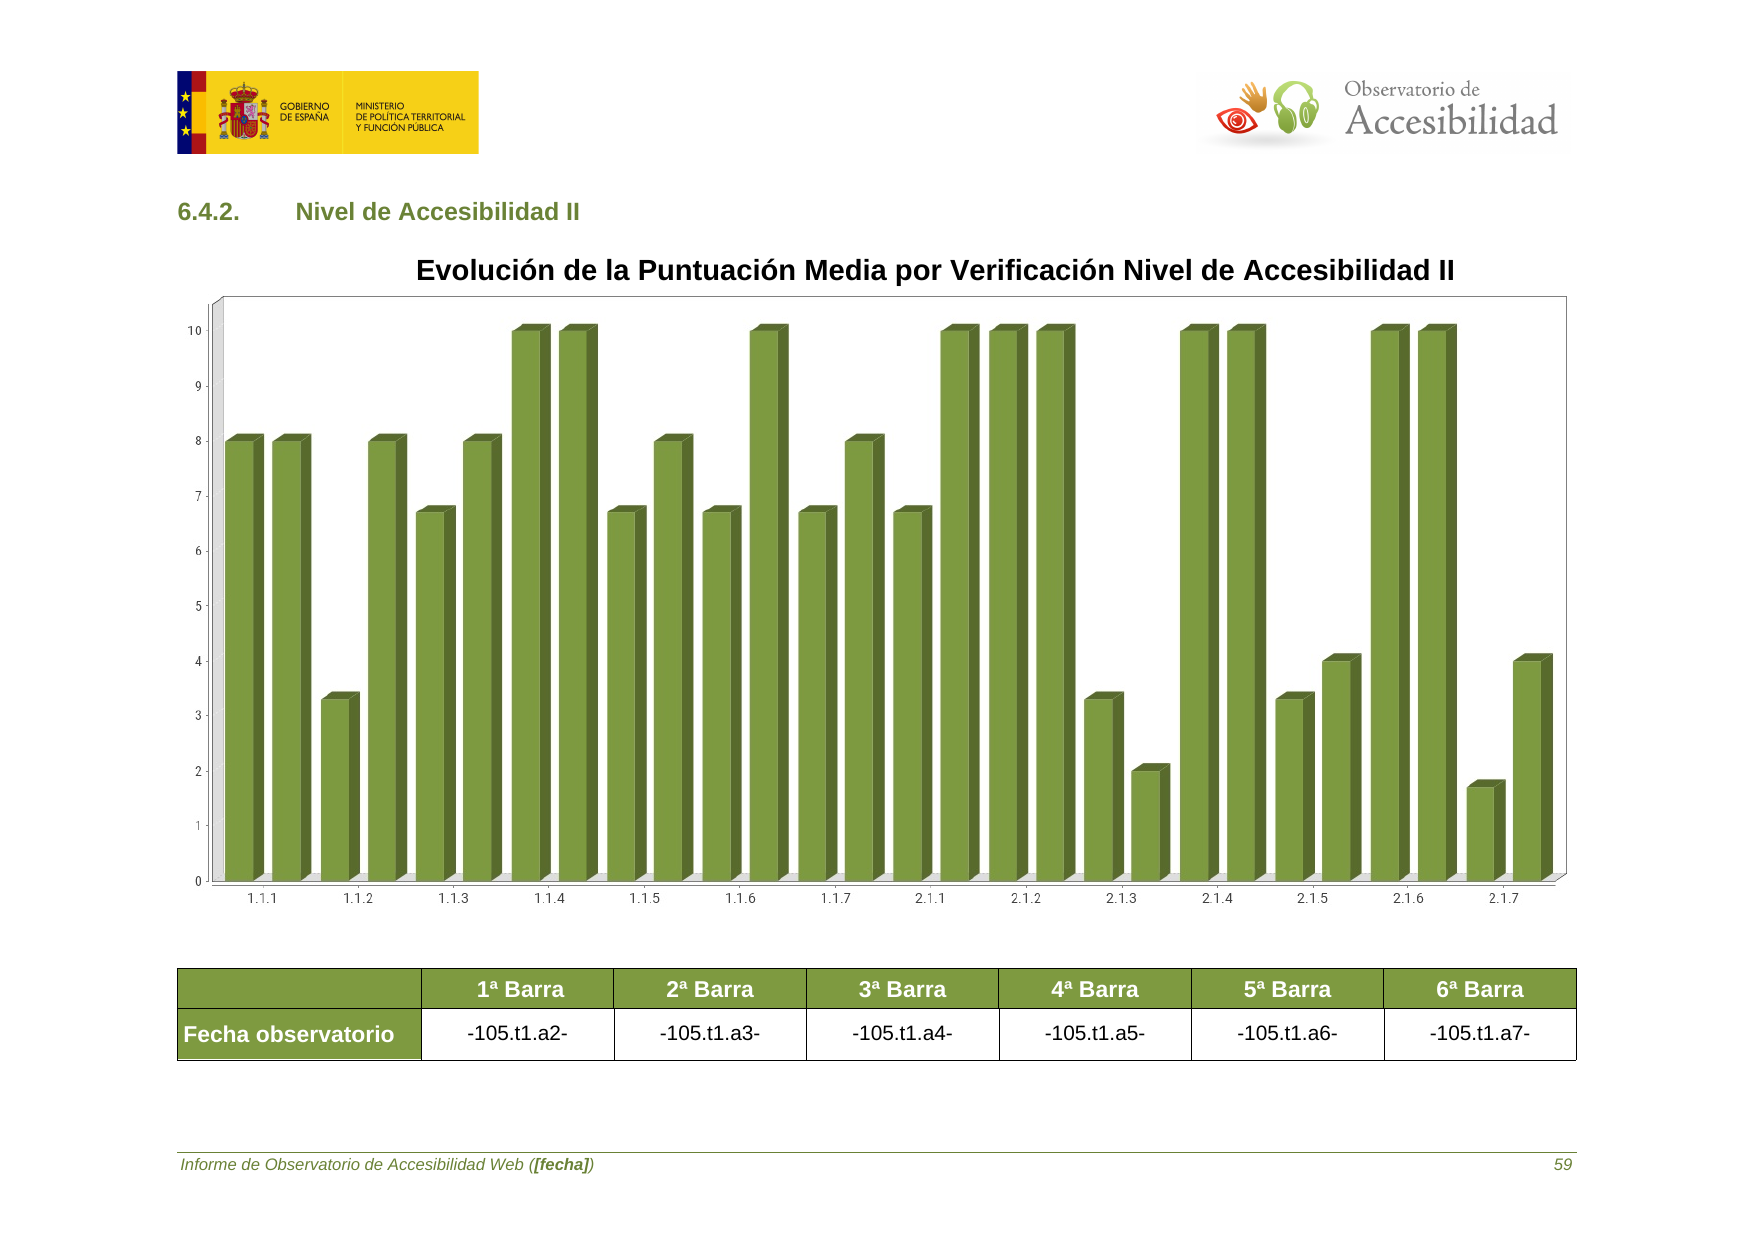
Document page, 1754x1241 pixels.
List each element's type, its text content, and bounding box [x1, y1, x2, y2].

table_cell -105.t1.a3- [615, 1009, 806, 1059]
table_header [178, 969, 421, 1008]
table_cell -105.t1.a5- [1000, 1009, 1191, 1059]
table_cell -105.t1.a6- [1192, 1009, 1384, 1059]
table_cell -105.t1.a4- [807, 1009, 999, 1059]
list Evolución de la Puntuación Media por Verificación Nivel de Accesibilidad II [177, 253, 1577, 287]
table_header 1ª Barra [422, 969, 613, 1008]
table_header 5ª Barra [1192, 969, 1383, 1008]
table_header 6ª Barra [1384, 969, 1576, 1008]
table_header 4ª Barra [999, 969, 1191, 1008]
picture [177, 71, 479, 154]
table_cell -105.t1.a7- [1385, 1009, 1576, 1059]
picture [177, 287, 1577, 912]
table_cell -105.t1.a2- [422, 1009, 614, 1059]
table_header 3ª Barra [807, 969, 998, 1008]
table_header 2ª Barra [614, 969, 806, 1008]
subtitle Nivel de Accesibilidad II [177, 197, 1577, 226]
picture [1196, 72, 1572, 154]
table_cell Fecha observatorio [178, 1009, 421, 1059]
